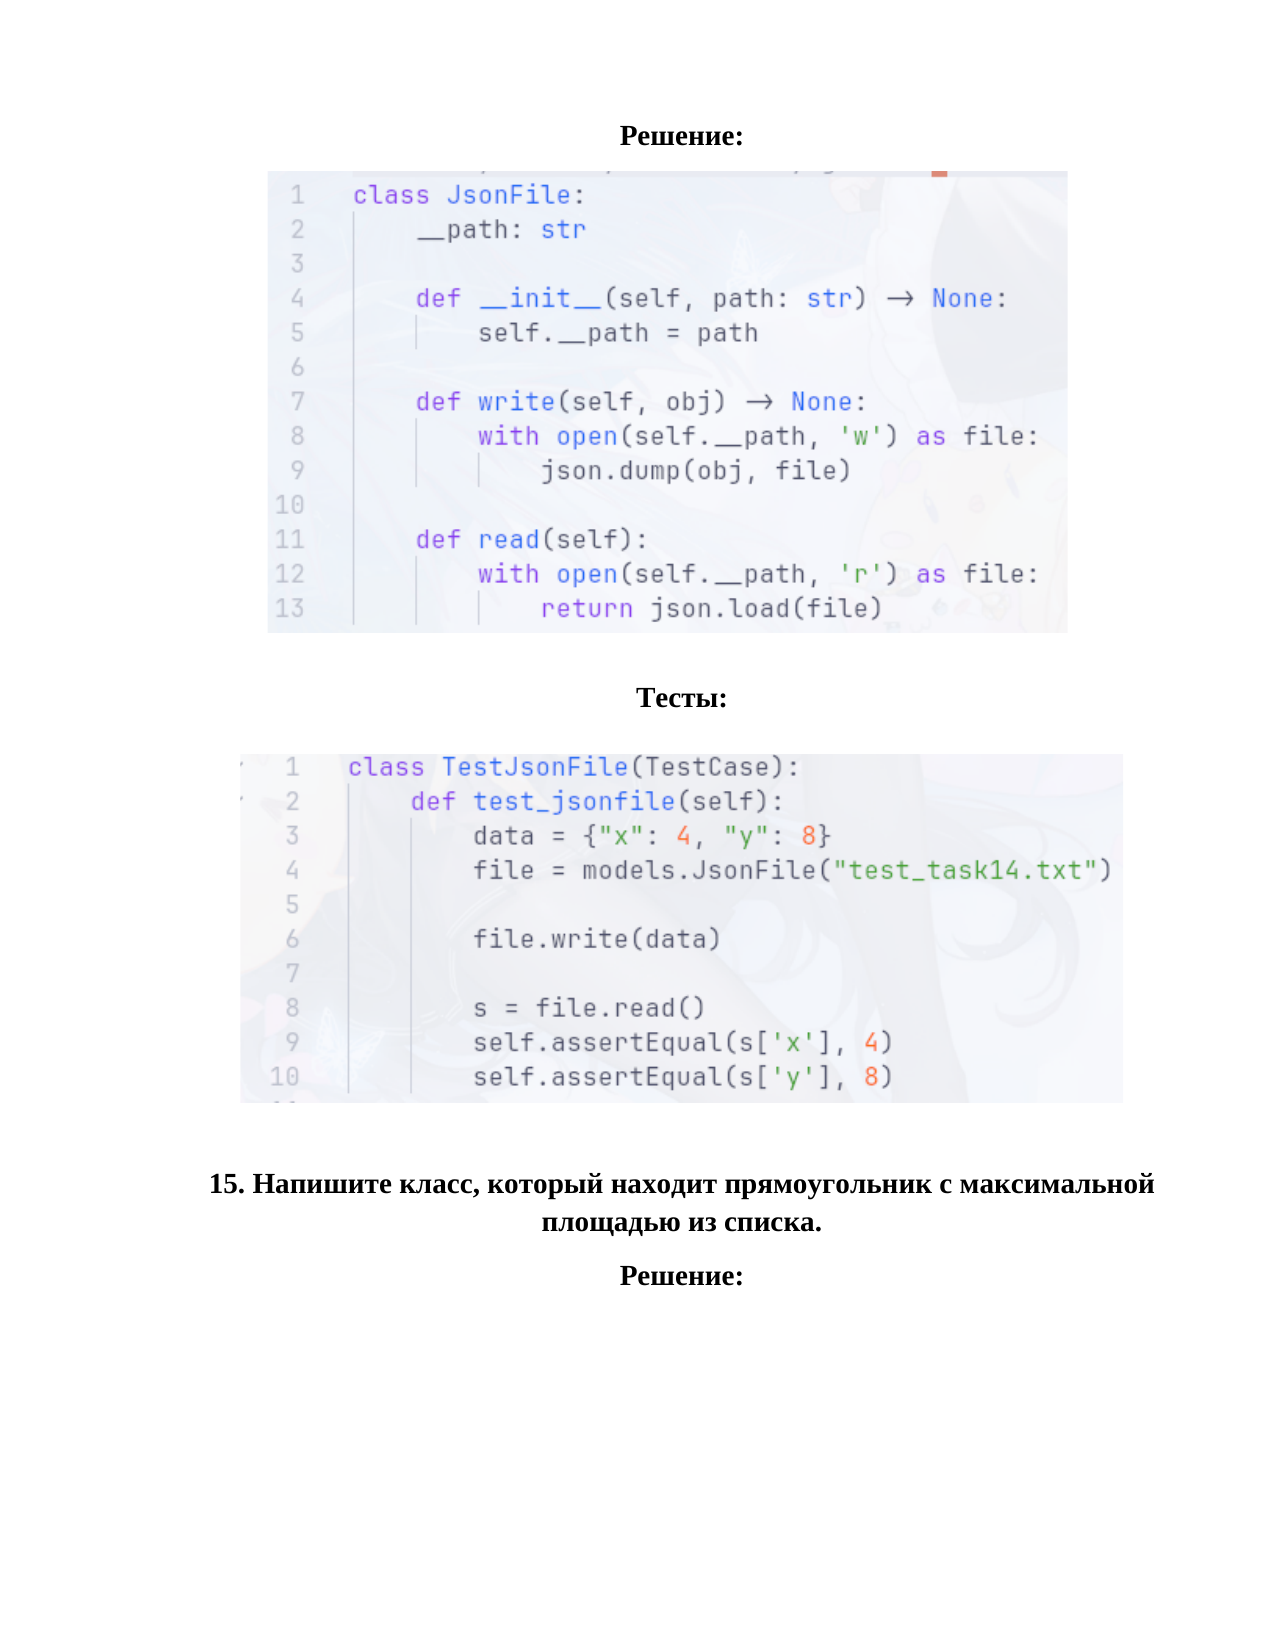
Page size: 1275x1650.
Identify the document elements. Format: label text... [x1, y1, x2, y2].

text Тесты: [177, 680, 1186, 713]
picture [267, 171, 1068, 633]
text Решение: [177, 1258, 1186, 1291]
text Решение: [177, 118, 1186, 152]
text 15. Напишите класс, который находит прямоугольник с максимальной площадью из списка. [177, 1166, 1186, 1238]
picture [240, 754, 1124, 1103]
